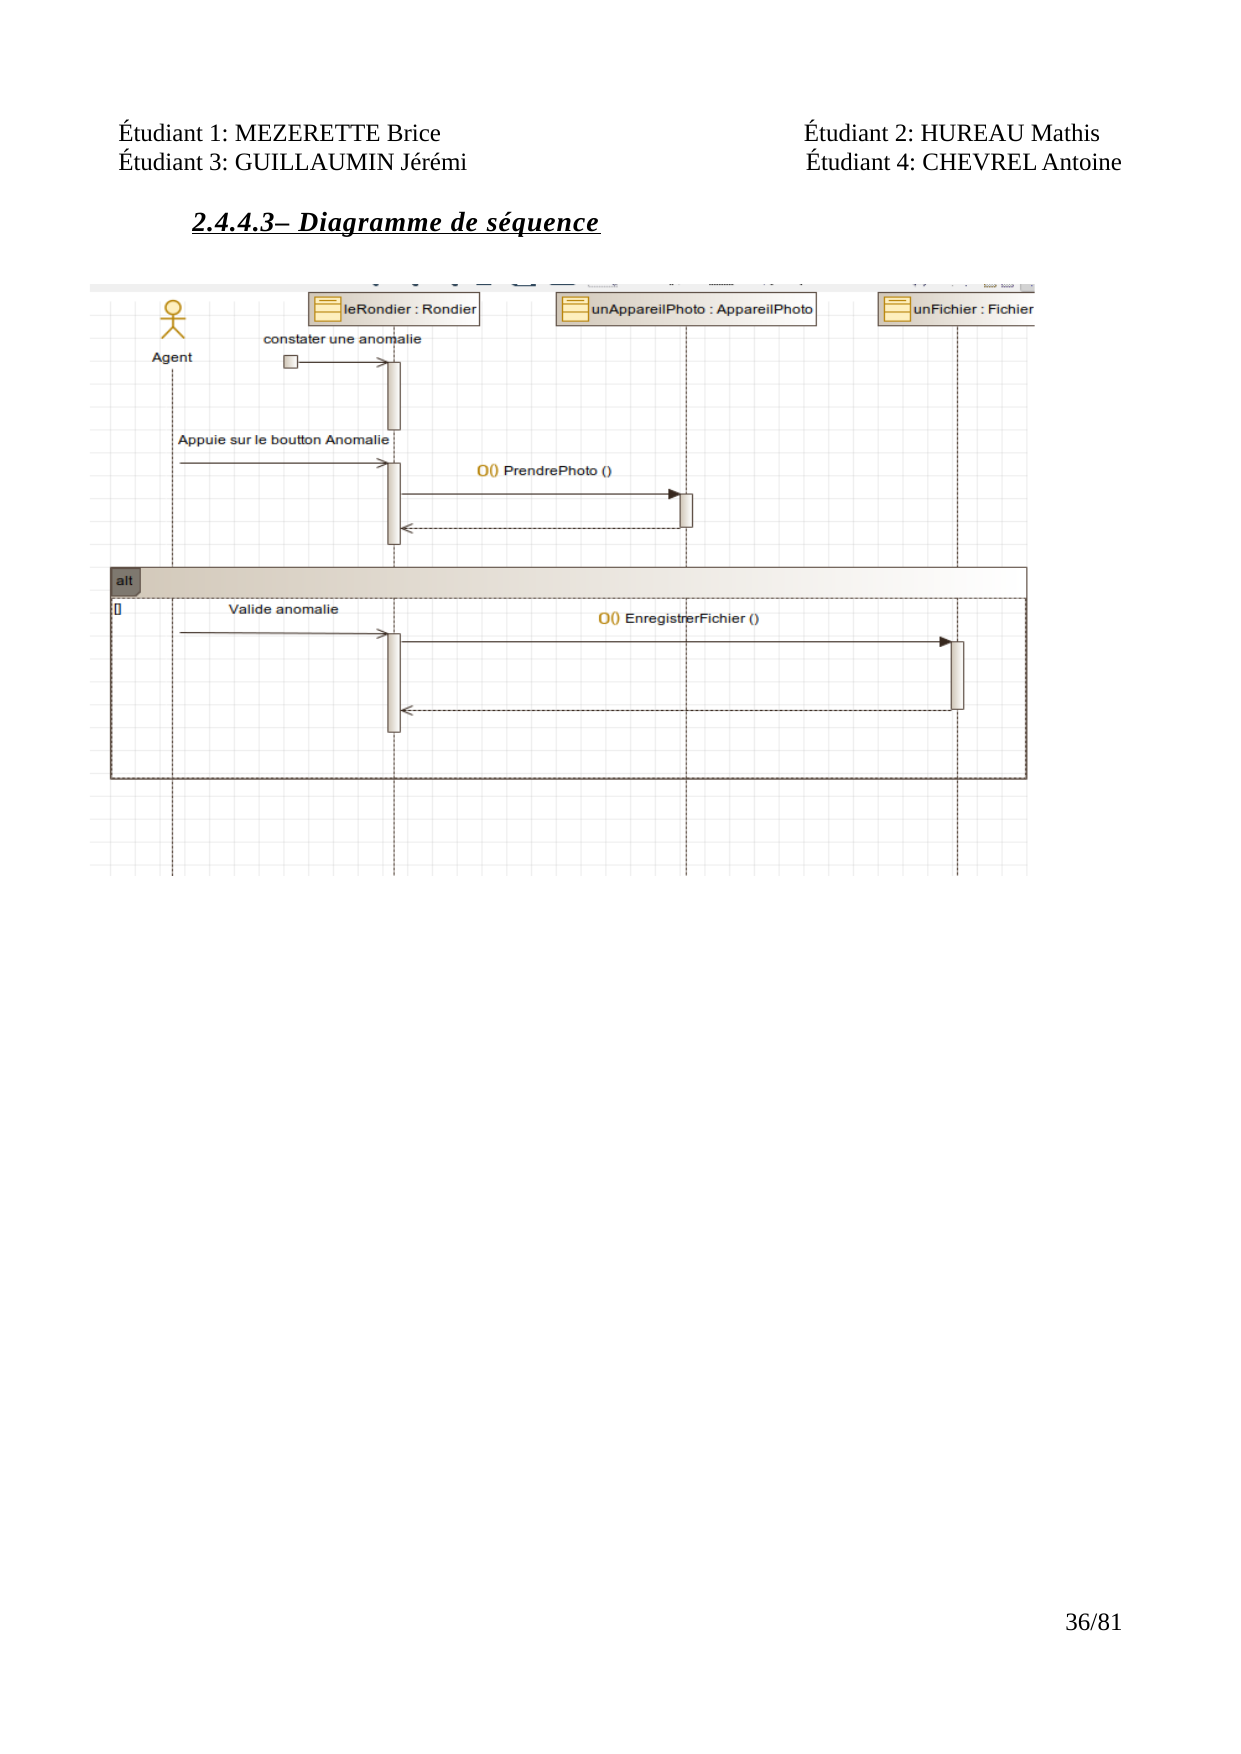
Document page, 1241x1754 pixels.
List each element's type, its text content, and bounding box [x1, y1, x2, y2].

picture [89, 284, 1035, 876]
subtitle 2.4.4.3– Diagramme de séquence [118, 205, 1122, 237]
